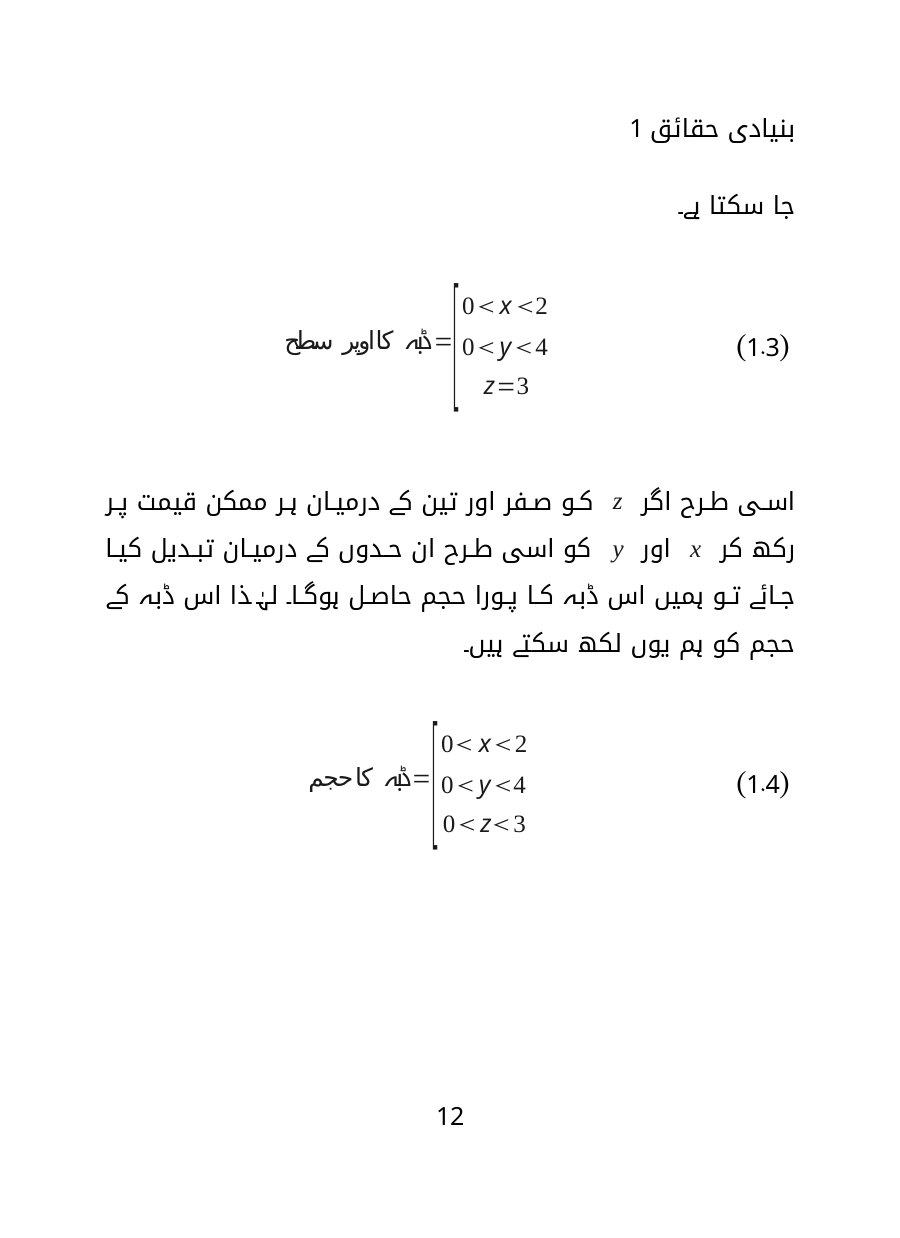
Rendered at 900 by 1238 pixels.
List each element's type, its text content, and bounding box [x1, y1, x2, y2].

text کارتسی محدد کے نظام میں اگر ہم متغیرہکو صفر رکھیں اورکو تبدیل کریں تو ہمیں سطح ملتی ہے۔ اس طرح اگر شکل 1.2 میں نکتہ ہو تو شکل میں ڈبہ کے اُوپر سطح پر کی مقدار مستقل ہے یعنی جبکہ صفر سے تین کے درمیان تبدیل اورصفر اور چار کے درمیان تبدیل ہوتا ہے۔ یعنی اس ڈبہ کے اُوپر سطح کو یوں لکھا جا سکتا ہے۔ [105, 182, 795, 230]
table_header (1.3) [718, 276, 795, 431]
table_header (1.4) [718, 714, 795, 869]
table_header [105, 276, 718, 431]
text اسی طرح اگرکو صفر اور تین کے درمیان ہر ممکن قیمت پر رکھ کراورکو اسی طرح ان حدوں کے درمیان تبدیل کیا جائے تو ہمیں اس ڈبہ کا پورا حجم حاصل ہوگا۔ لہٰذا اس ڈبہ کے حجم کو ہم یوں لکھ سکتے ہیں۔ [105, 478, 795, 667]
table_header [105, 714, 718, 869]
